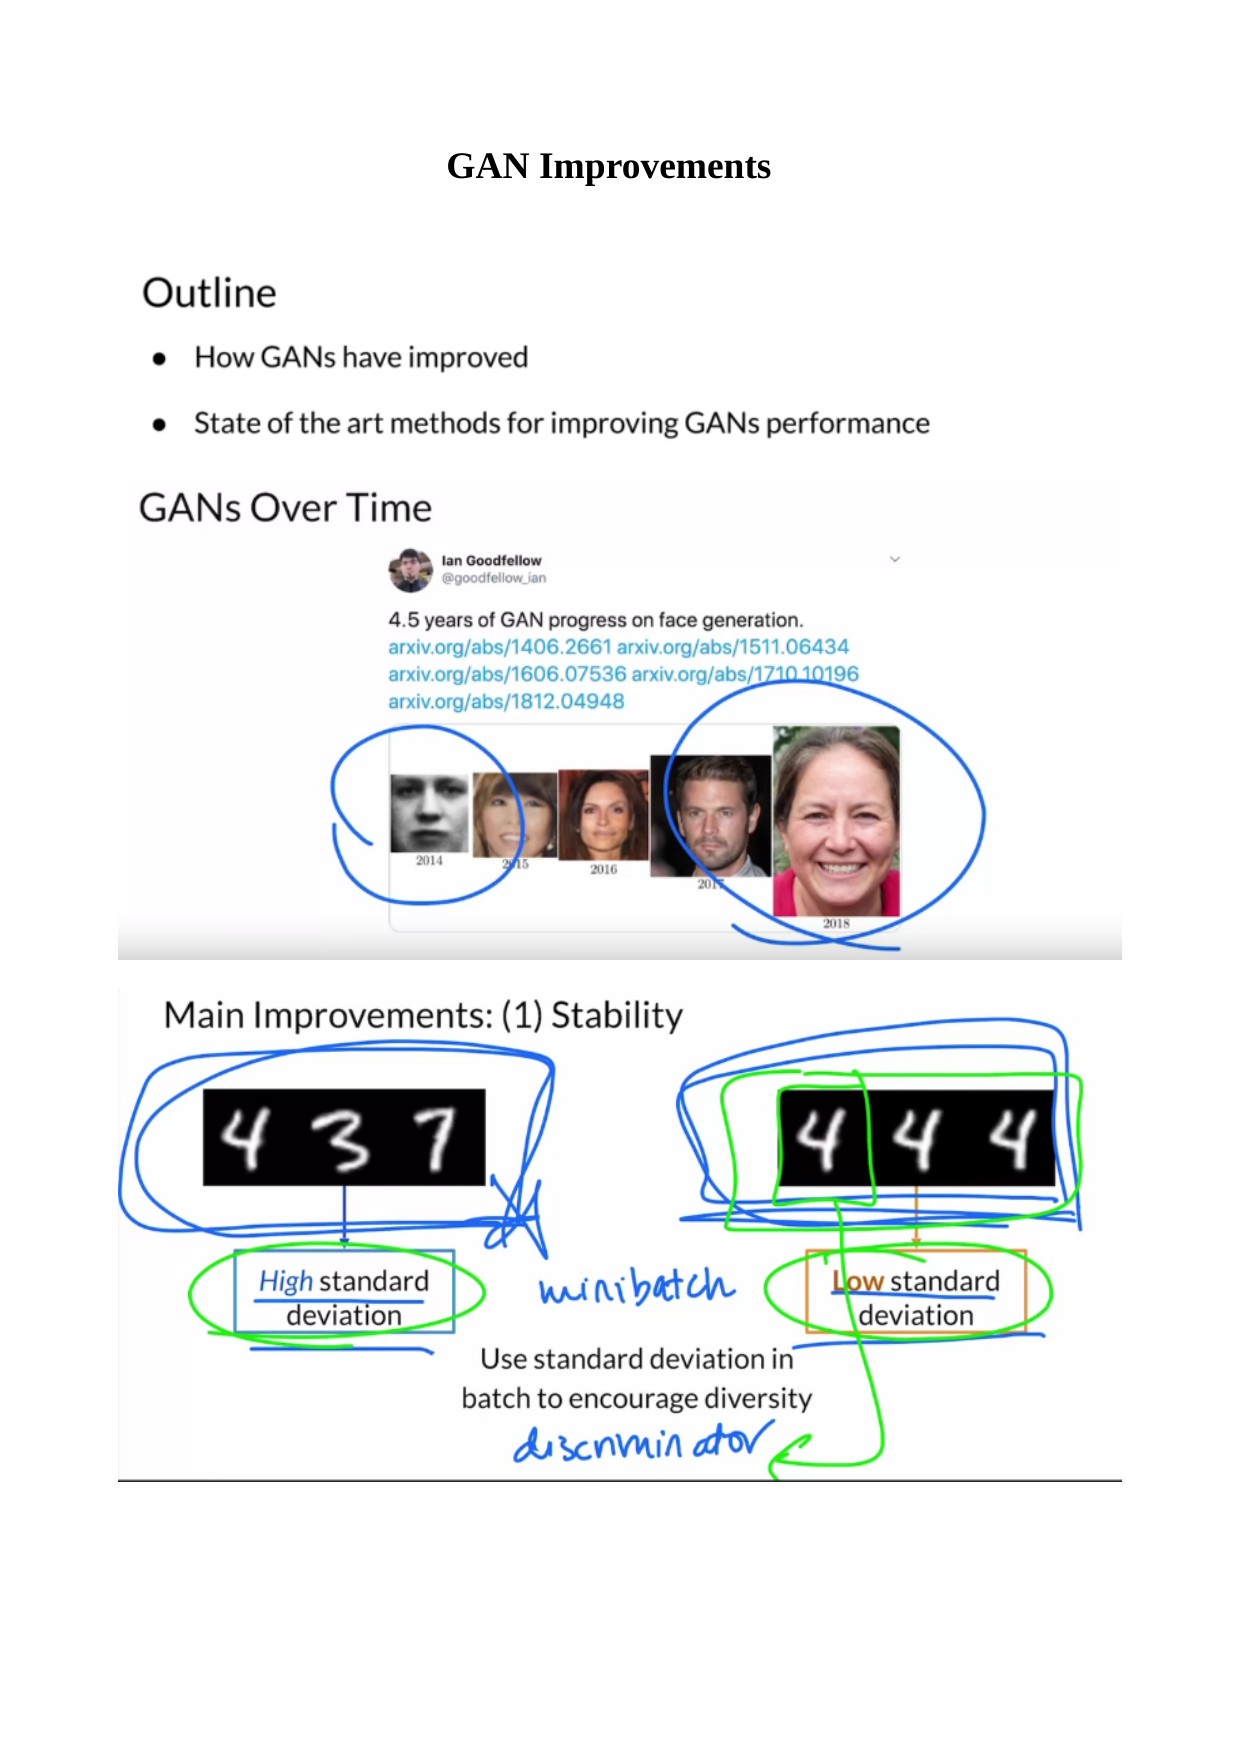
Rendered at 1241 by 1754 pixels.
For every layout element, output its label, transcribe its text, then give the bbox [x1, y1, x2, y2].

picture [118, 988, 1123, 1482]
subtitle GAN Improvements [118, 143, 1122, 186]
picture [118, 477, 1123, 960]
picture [118, 263, 1123, 449]
